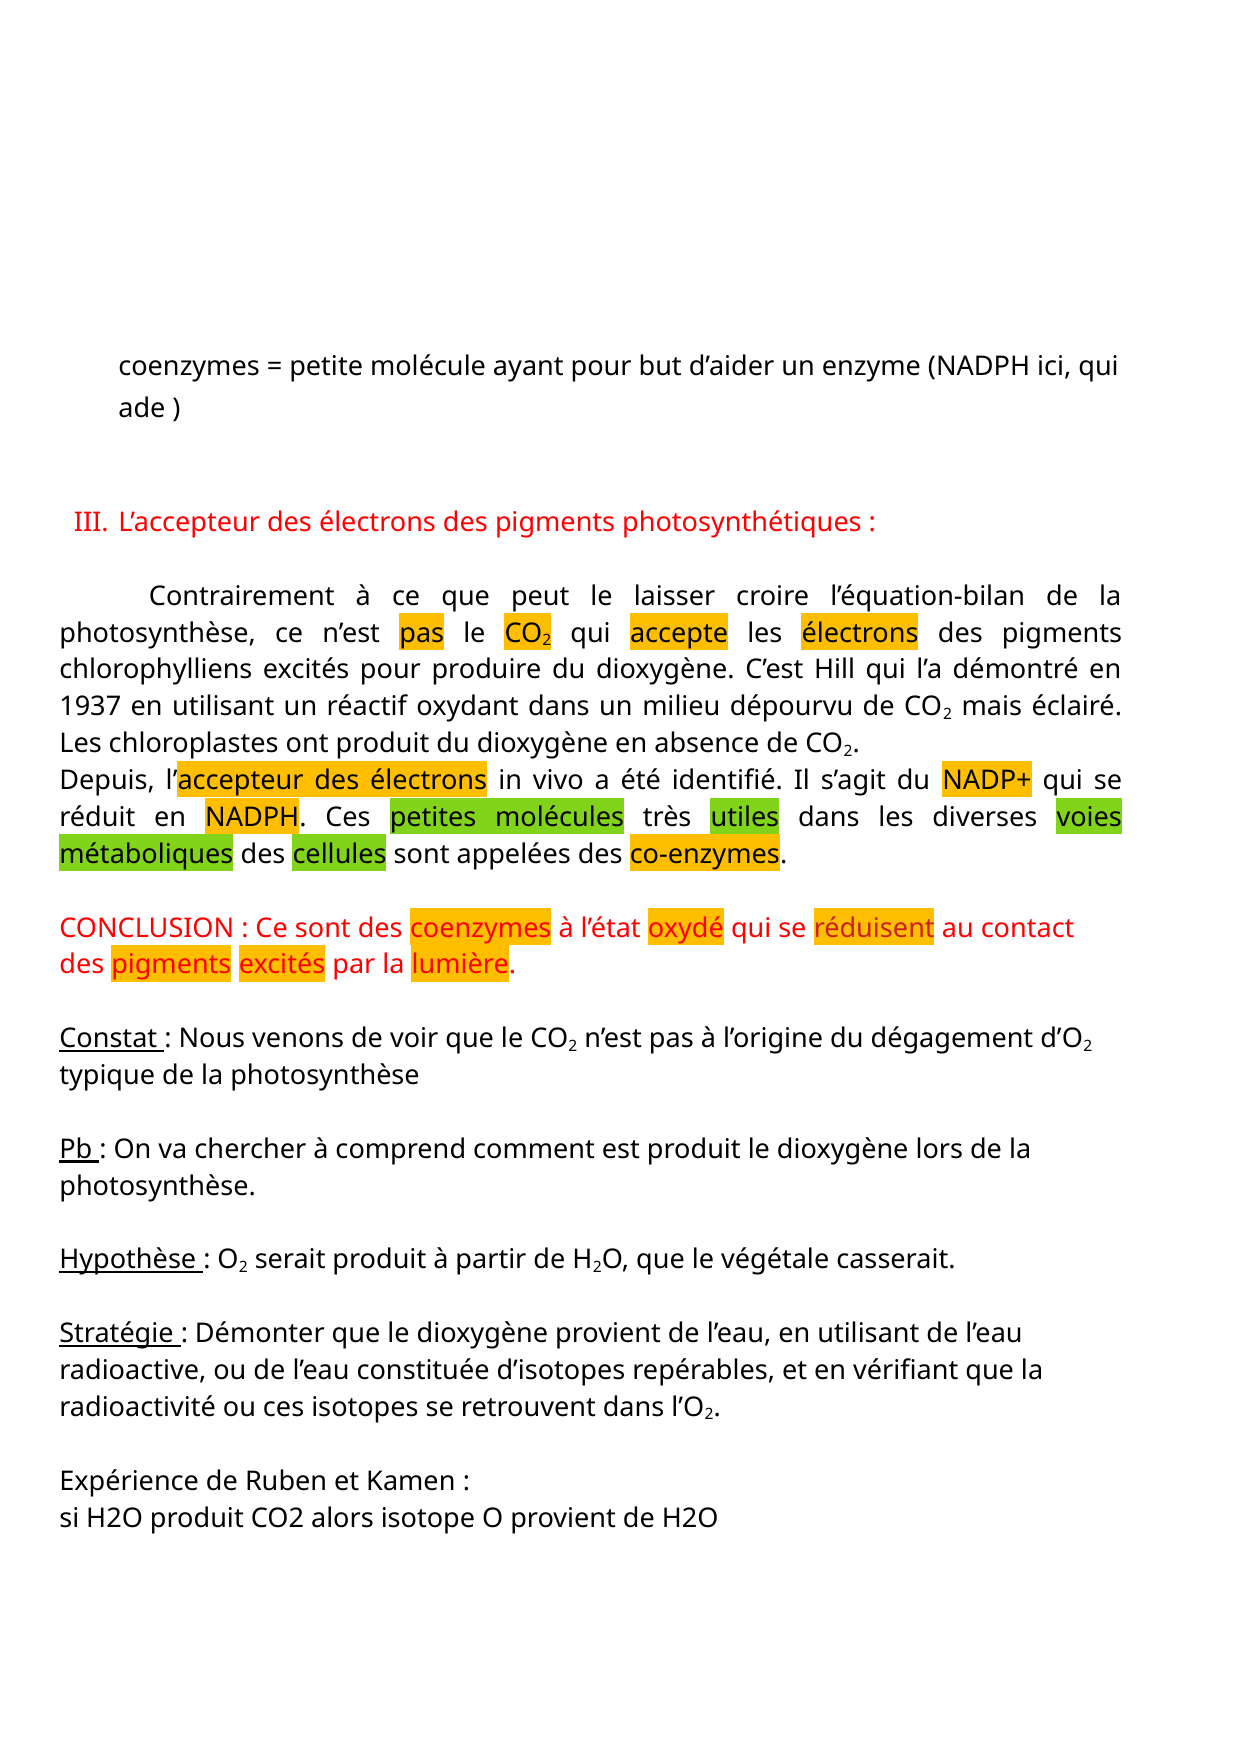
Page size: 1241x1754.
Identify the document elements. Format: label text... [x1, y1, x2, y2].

list CONCLUSION : Ce sont des coenzymes à l’état oxydé qui se réduisent au contact des pigments excités par la lumière. [59, 908, 1122, 982]
list Expérience de Ruben et Kamen : [59, 1461, 1122, 1498]
list Stratégie : Démonter que le dioxygène provient de l’eau, en utilisant de l’eau radioactive, ou de l’eau constituée d’isotopes repérables, et en vérifiant que la radioactivité ou ces isotopes se retrouvent dans l’O2. [59, 1314, 1122, 1424]
list Contrairement à ce que peut le laisser croire l’équation-bilan de la photosynthèse, ce n’est pas le CO2 qui accepte les électrons des pigments chlorophylliens excités pour produire du dioxygène. C’est Hill qui l’a démontré en 1937 en utilisant un réactif oxydant dans un milieu dépourvu de CO2 mais éclairé. Les chloroplastes ont produit du dioxygène en absence de CO2. [59, 576, 1122, 761]
list Pb : On va chercher à comprend comment est produit le dioxygène lors de la photosynthèse. [59, 1129, 1122, 1203]
list L’accepteur des électrons des pigments photosynthétiques : [74, 502, 1122, 539]
list si H2O produit CO2 alors isotope O provient de H2O [59, 1498, 1122, 1535]
list Hypothèse : O2 serait produit à partir de H2O, que le végétale casserait. [59, 1240, 1122, 1277]
list Depuis, l’accepteur des électrons in vivo a été identifié. Il s’agit du NADP+ qui se réduit en NADPH. Ces petites molécules très utiles dans les diverses voies métaboliques des cellules sont appelées des co-enzymes. [59, 761, 1122, 871]
list Constat : Nous venons de voir que le CO2 n’est pas à l’origine du dégagement d’O2 typique de la photosynthèse [59, 1019, 1122, 1092]
text coenzymes = petite molécule ayant pour but d’aider un enzyme (NADPH ici, qui ade ) [118, 346, 1122, 425]
